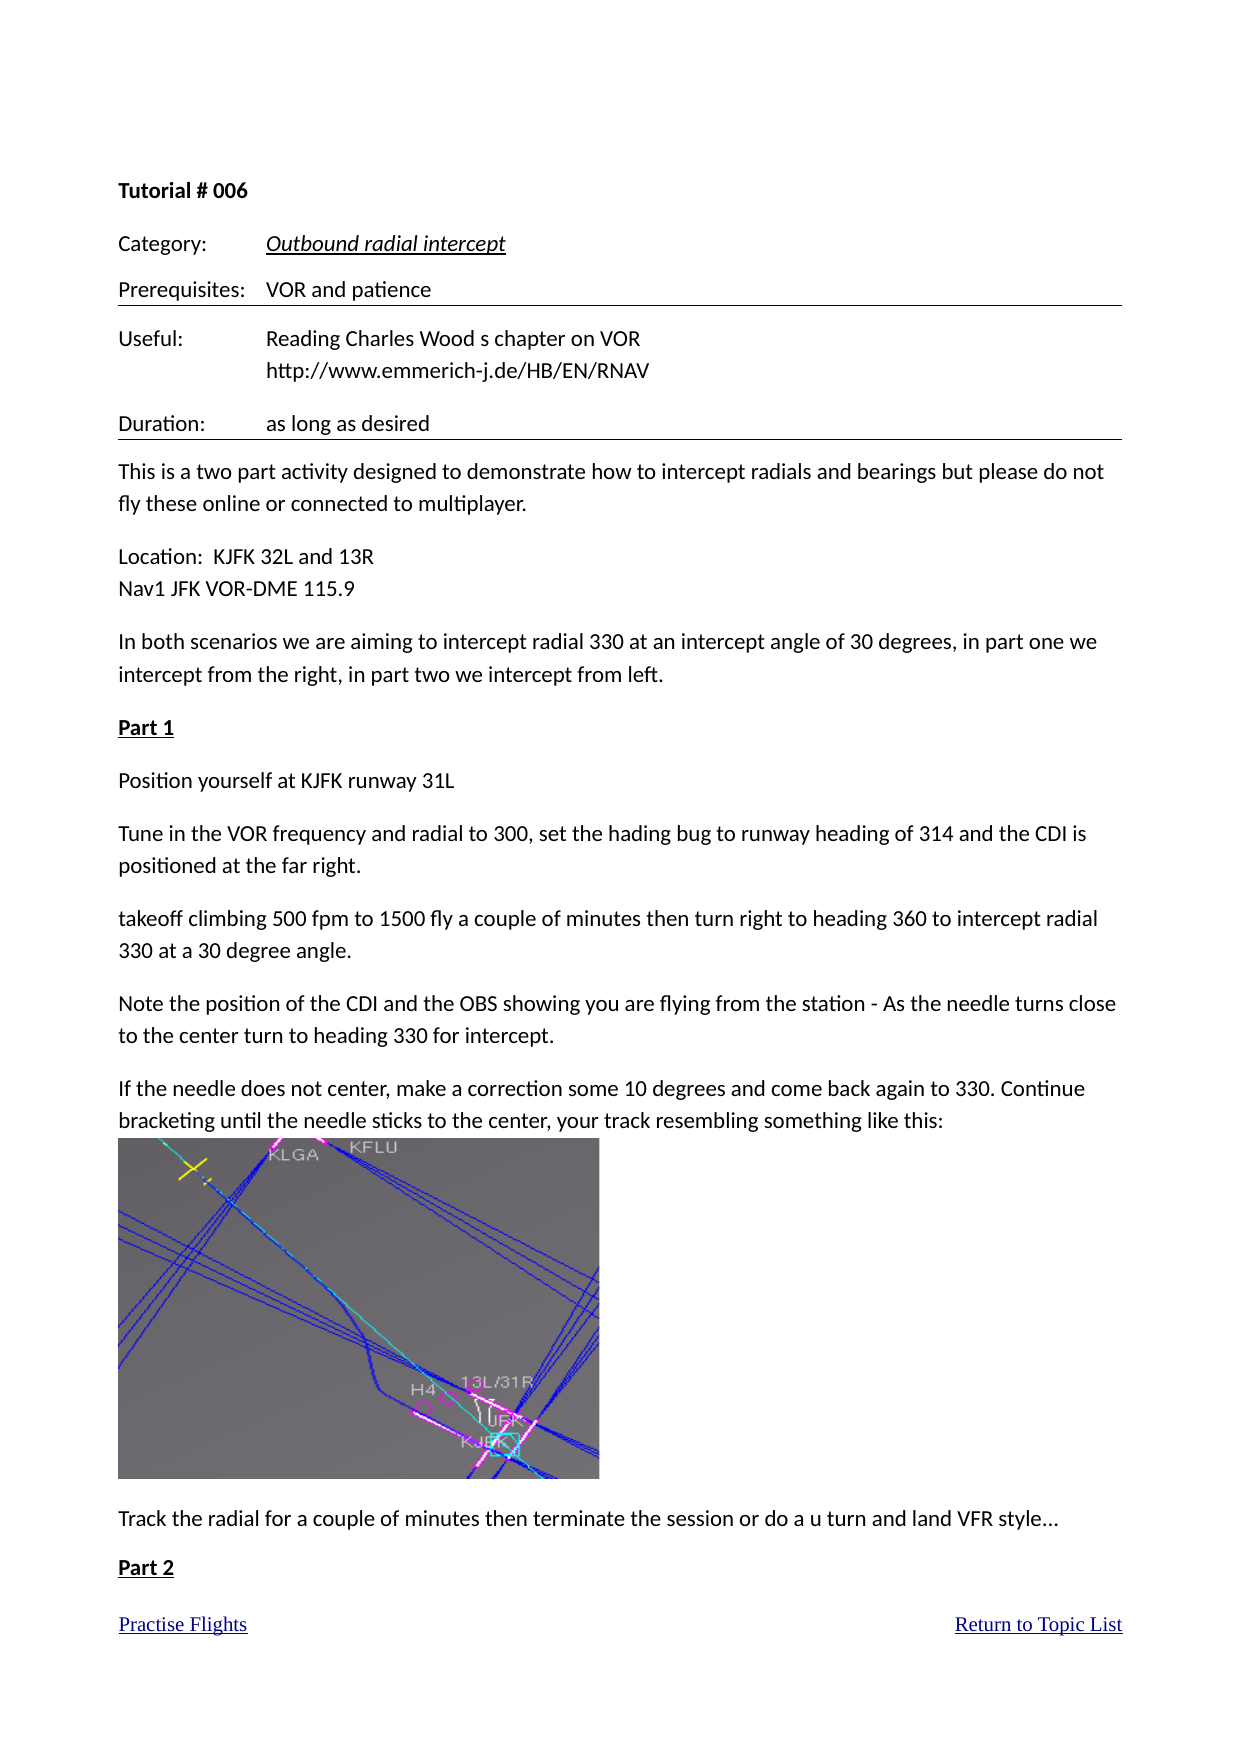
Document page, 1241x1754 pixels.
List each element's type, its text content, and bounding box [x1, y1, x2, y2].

text In both scenarios we are aiming to intercept radial 330 at an intercept angle of 30 degrees, in part one we intercept from the right, in part two we intercept from left. [118, 627, 1122, 688]
text Note the position of the CDI and the OBS showing you are flying from the station - As the needle turns close to the center turn to heading 330 for intercept. [118, 989, 1122, 1049]
text Duration: as long as desired [118, 409, 1122, 439]
text Category: Outbound radial intercept [118, 229, 1122, 257]
text Useful: Reading Charles Wood s chapter on VOR http://www.emmerich-j.de/HB/EN/RNAV [118, 324, 1122, 384]
text Part 1 [118, 713, 1122, 741]
text Tutorial # 006 [118, 176, 1122, 204]
text Prerequisites: VOR and patience [118, 275, 1122, 305]
text Position yourself at KJFK runway 31L [118, 766, 1122, 794]
text takeoff climbing 500 fpm to 1500 fly a couple of minutes then turn right to heading 360 to intercept radial 330 at a 30 degree angle. [118, 904, 1122, 964]
text This is a two part activity designed to demonstrate how to intercept radials and bearings but please do not fly these online or connected to multiplayer. [118, 457, 1122, 517]
text Tune in the VOR frequency and radial to 300, set the hading bug to runway heading of 314 and the CDI is positioned at the far right. [118, 819, 1122, 879]
text If the needle does not center, make a correction some 10 degrees and come back again to 330. Continue bracketing until the needle sticks to the center, your track resembling something like this: [118, 1074, 1122, 1479]
text Track the radial for a couple of minutes then terminate the session or do a u turn and land VFR style... [118, 1504, 1122, 1532]
text Location: KJFK 32L and 13R Nav1 JFK VOR-DME 115.9 [118, 542, 1122, 602]
text Part 2 [118, 1553, 1122, 1581]
